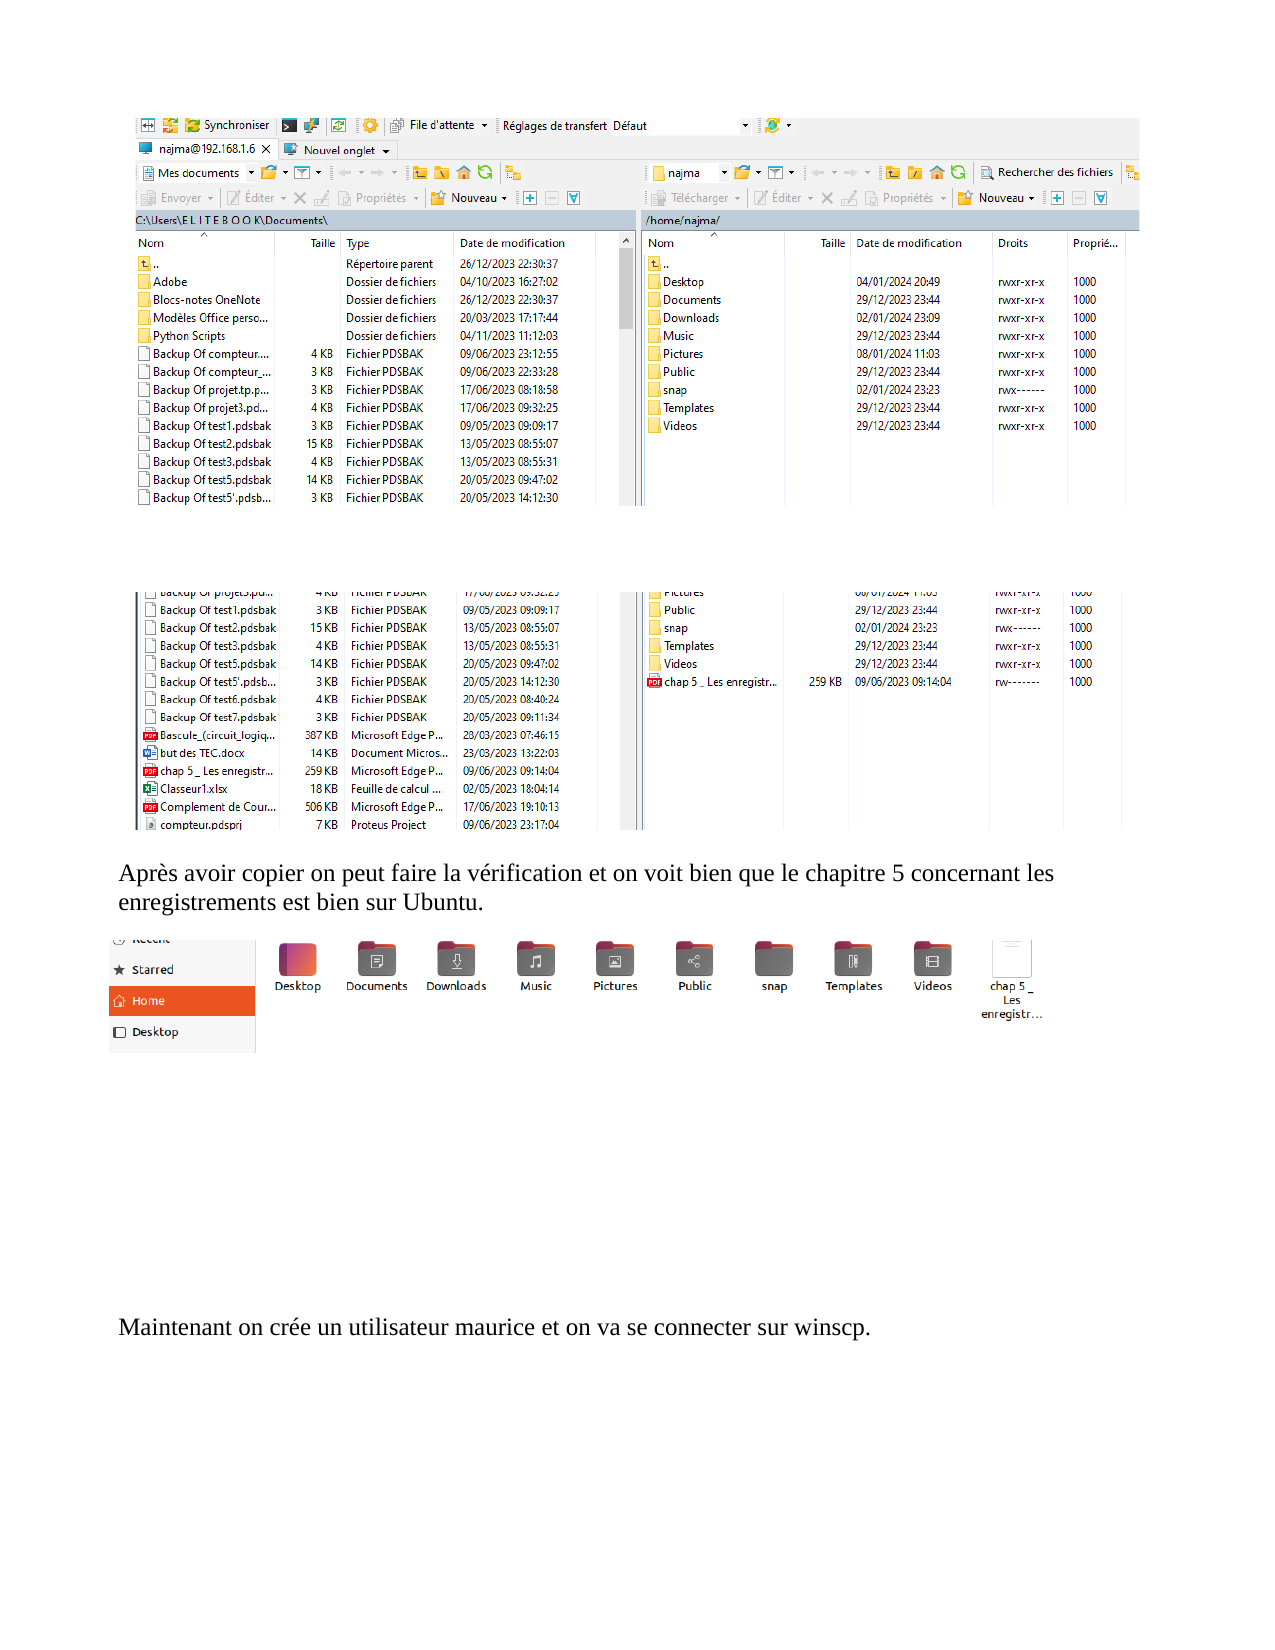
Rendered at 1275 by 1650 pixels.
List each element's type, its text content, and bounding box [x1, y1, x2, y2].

text Après avoir copier on peut faire la vérification et on voit bien que le chapitre 5 concernant les enregistrements est bien sur Ubuntu. [118, 858, 1157, 916]
picture [135, 592, 1140, 830]
picture [135, 118, 1140, 506]
picture [109, 940, 1114, 1053]
text Maintenant on crée un utilisateur maurice et on va se connecter sur winscp. [118, 1312, 1157, 1340]
